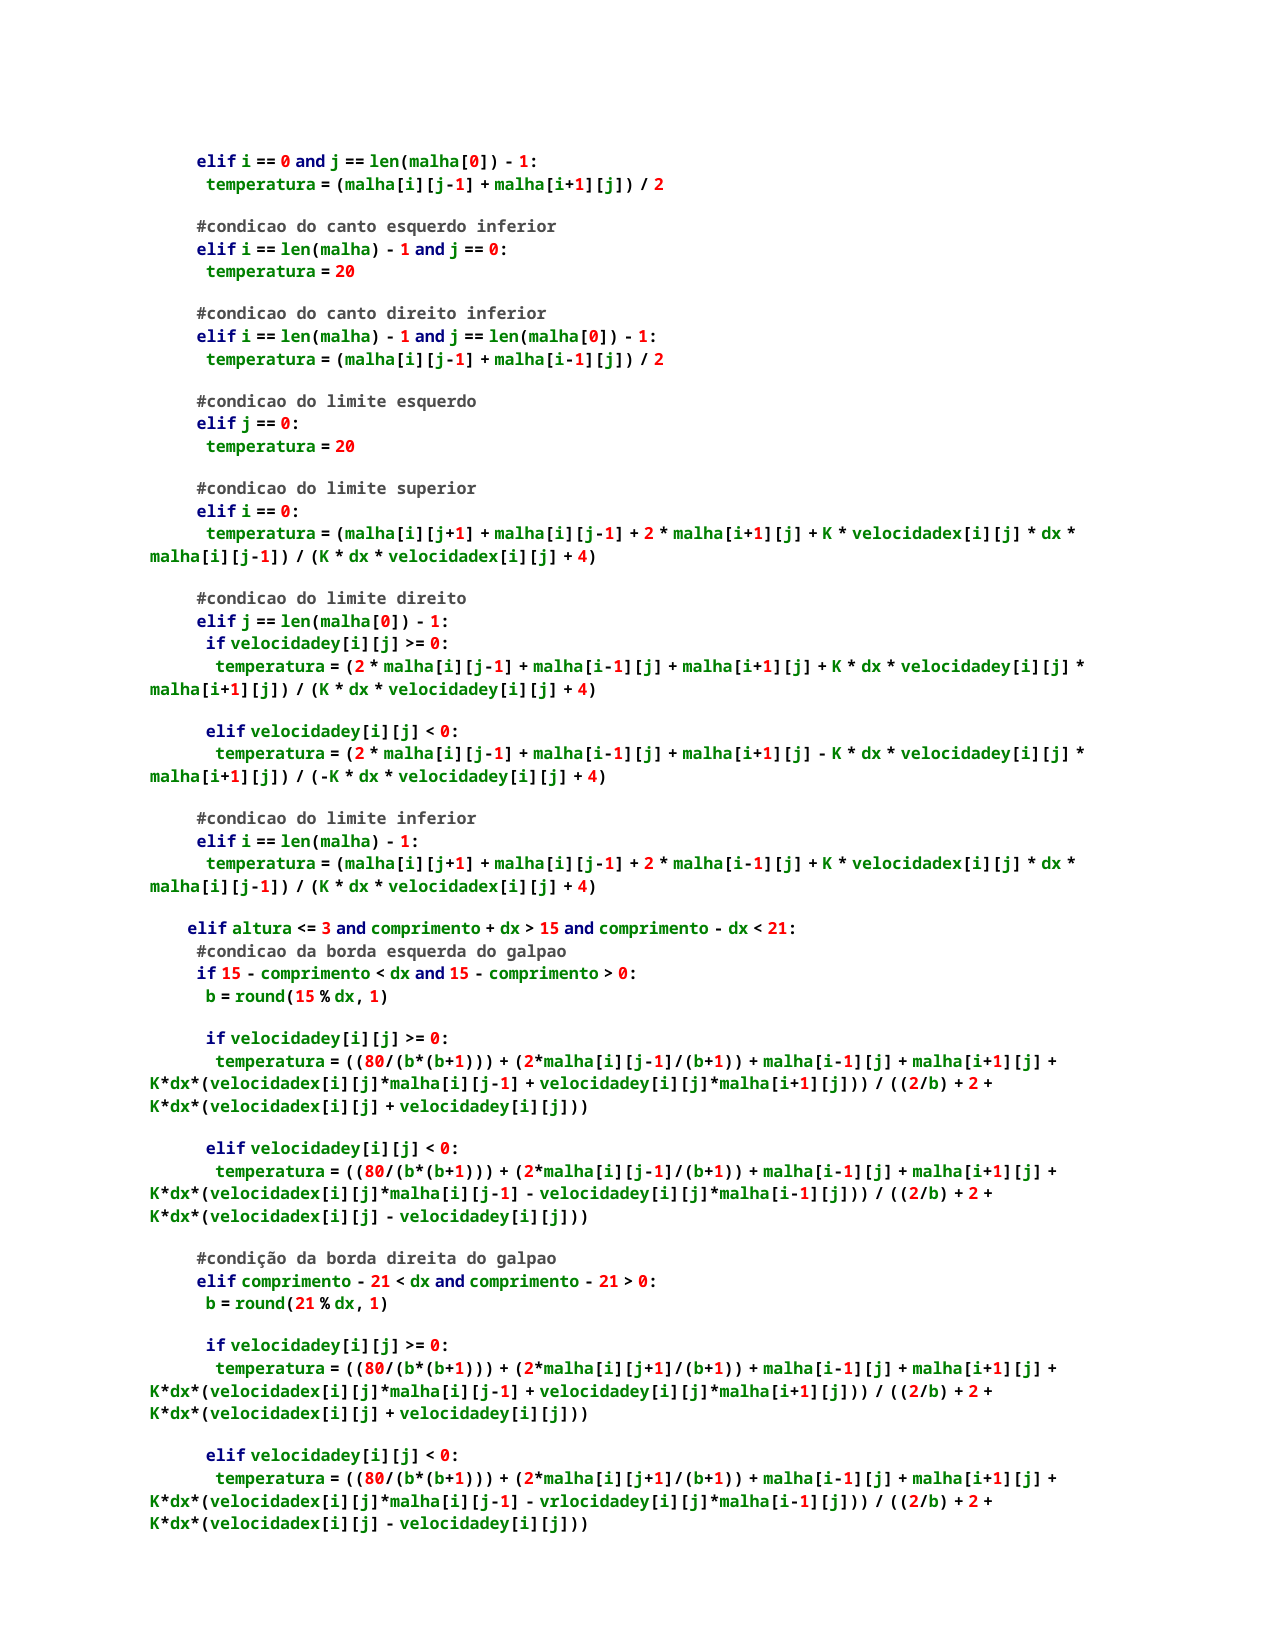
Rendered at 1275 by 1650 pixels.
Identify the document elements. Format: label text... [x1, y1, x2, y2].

text if velocidadey[i][j] >= 0: [150, 1026, 1125, 1049]
text elif velocidadey[i][j] < 0: [150, 1136, 1125, 1159]
text #condicao do limite esquerdo [150, 389, 1125, 412]
text temperatura = (malha[i][j+1] + malha[i][j-1] + 2 * malha[i+1][j] + K * velocidadex[i][j] * dx * malha[i][j-1]) / (K * dx * velocidadex[i][j] + 4) [150, 522, 1125, 567]
text elif velocidadey[i][j] < 0: [150, 1444, 1125, 1466]
text temperatura = ((80/(b*(b+1))) + (2*malha[i][j-1]/(b+1)) + malha[i-1][j] + malha[i+1][j] + K*dx*(velocidadex[i][j]*malha[i][j-1] - velocidadey[i][j]*malha[i-1][j])) / ((2/b) + 2 + K*dx*(velocidadex[i][j] - velocidadey[i][j])) [150, 1159, 1125, 1227]
text elif i == 0: [150, 499, 1125, 522]
text if velocidadey[i][j] >= 0: [150, 1334, 1125, 1356]
text #condicao do canto esquerdo inferior [150, 214, 1125, 237]
text elif comprimento - 21 < dx and comprimento - 21 > 0: [150, 1269, 1125, 1292]
text #condicao do limite superior [150, 476, 1125, 499]
text #condicao do limite direito [150, 586, 1125, 609]
text #condicao do canto direito inferior [150, 302, 1125, 324]
text #condição da borda direita do galpao [150, 1246, 1125, 1269]
text temperatura = (malha[i][j-1] + malha[i-1][j]) / 2 [150, 347, 1125, 370]
text elif i == len(malha) - 1 and j == 0: [150, 237, 1125, 260]
text temperatura = 20 [150, 434, 1125, 457]
text temperatura = (malha[i][j-1] + malha[i+1][j]) / 2 [150, 173, 1125, 195]
text elif velocidadey[i][j] < 0: [150, 719, 1125, 742]
text b = round(21 % dx, 1) [150, 1292, 1125, 1314]
text if 15 - comprimento < dx and 15 - comprimento > 0: [150, 962, 1125, 984]
text #condicao da borda esquerda do galpao [150, 939, 1125, 962]
text temperatura = (2 * malha[i][j-1] + malha[i-1][j] + malha[i+1][j] + K * dx * velocidadey[i][j] * malha[i+1][j]) / (K * dx * velocidadey[i][j] + 4) [150, 654, 1125, 700]
text temperatura = (2 * malha[i][j-1] + malha[i-1][j] + malha[i+1][j] - K * dx * velocidadey[i][j] * malha[i+1][j]) / (-K * dx * velocidadey[i][j] + 4) [150, 742, 1125, 787]
text temperatura = ((80/(b*(b+1))) + (2*malha[i][j-1]/(b+1)) + malha[i-1][j] + malha[i+1][j] + K*dx*(velocidadex[i][j]*malha[i][j-1] + velocidadey[i][j]*malha[i+1][j])) / ((2/b) + 2 + K*dx*(velocidadex[i][j] + velocidadey[i][j])) [150, 1049, 1125, 1117]
text b = round(15 % dx, 1) [150, 984, 1125, 1007]
text temperatura = (malha[i][j+1] + malha[i][j-1] + 2 * malha[i-1][j] + K * velocidadex[i][j] * dx * malha[i][j-1]) / (K * dx * velocidadex[i][j] + 4) [150, 852, 1125, 897]
text elif altura <= 3 and comprimento + dx > 15 and comprimento - dx < 21: [150, 916, 1125, 939]
text elif j == len(malha[0]) - 1: [150, 609, 1125, 632]
text #condicao do limite inferior [150, 806, 1125, 829]
text temperatura = 20 [150, 260, 1125, 283]
text if velocidadey[i][j] >= 0: [150, 632, 1125, 654]
text elif j == 0: [150, 412, 1125, 434]
text elif i == len(malha) - 1 and j == len(malha[0]) - 1: [150, 324, 1125, 347]
text temperatura = ((80/(b*(b+1))) + (2*malha[i][j+1]/(b+1)) + malha[i-1][j] + malha[i+1][j] + K*dx*(velocidadex[i][j]*malha[i][j-1] - vrlocidadey[i][j]*malha[i-1][j])) / ((2/b) + 2 + K*dx*(velocidadex[i][j] - velocidadey[i][j])) [150, 1466, 1125, 1534]
text elif i == len(malha) - 1: [150, 829, 1125, 852]
text elif i == 0 and j == len(malha[0]) - 1: [150, 150, 1125, 173]
text temperatura = ((80/(b*(b+1))) + (2*malha[i][j+1]/(b+1)) + malha[i-1][j] + malha[i+1][j] + K*dx*(velocidadex[i][j]*malha[i][j-1] + velocidadey[i][j]*malha[i+1][j])) / ((2/b) + 2 + K*dx*(velocidadex[i][j] + velocidadey[i][j])) [150, 1356, 1125, 1424]
